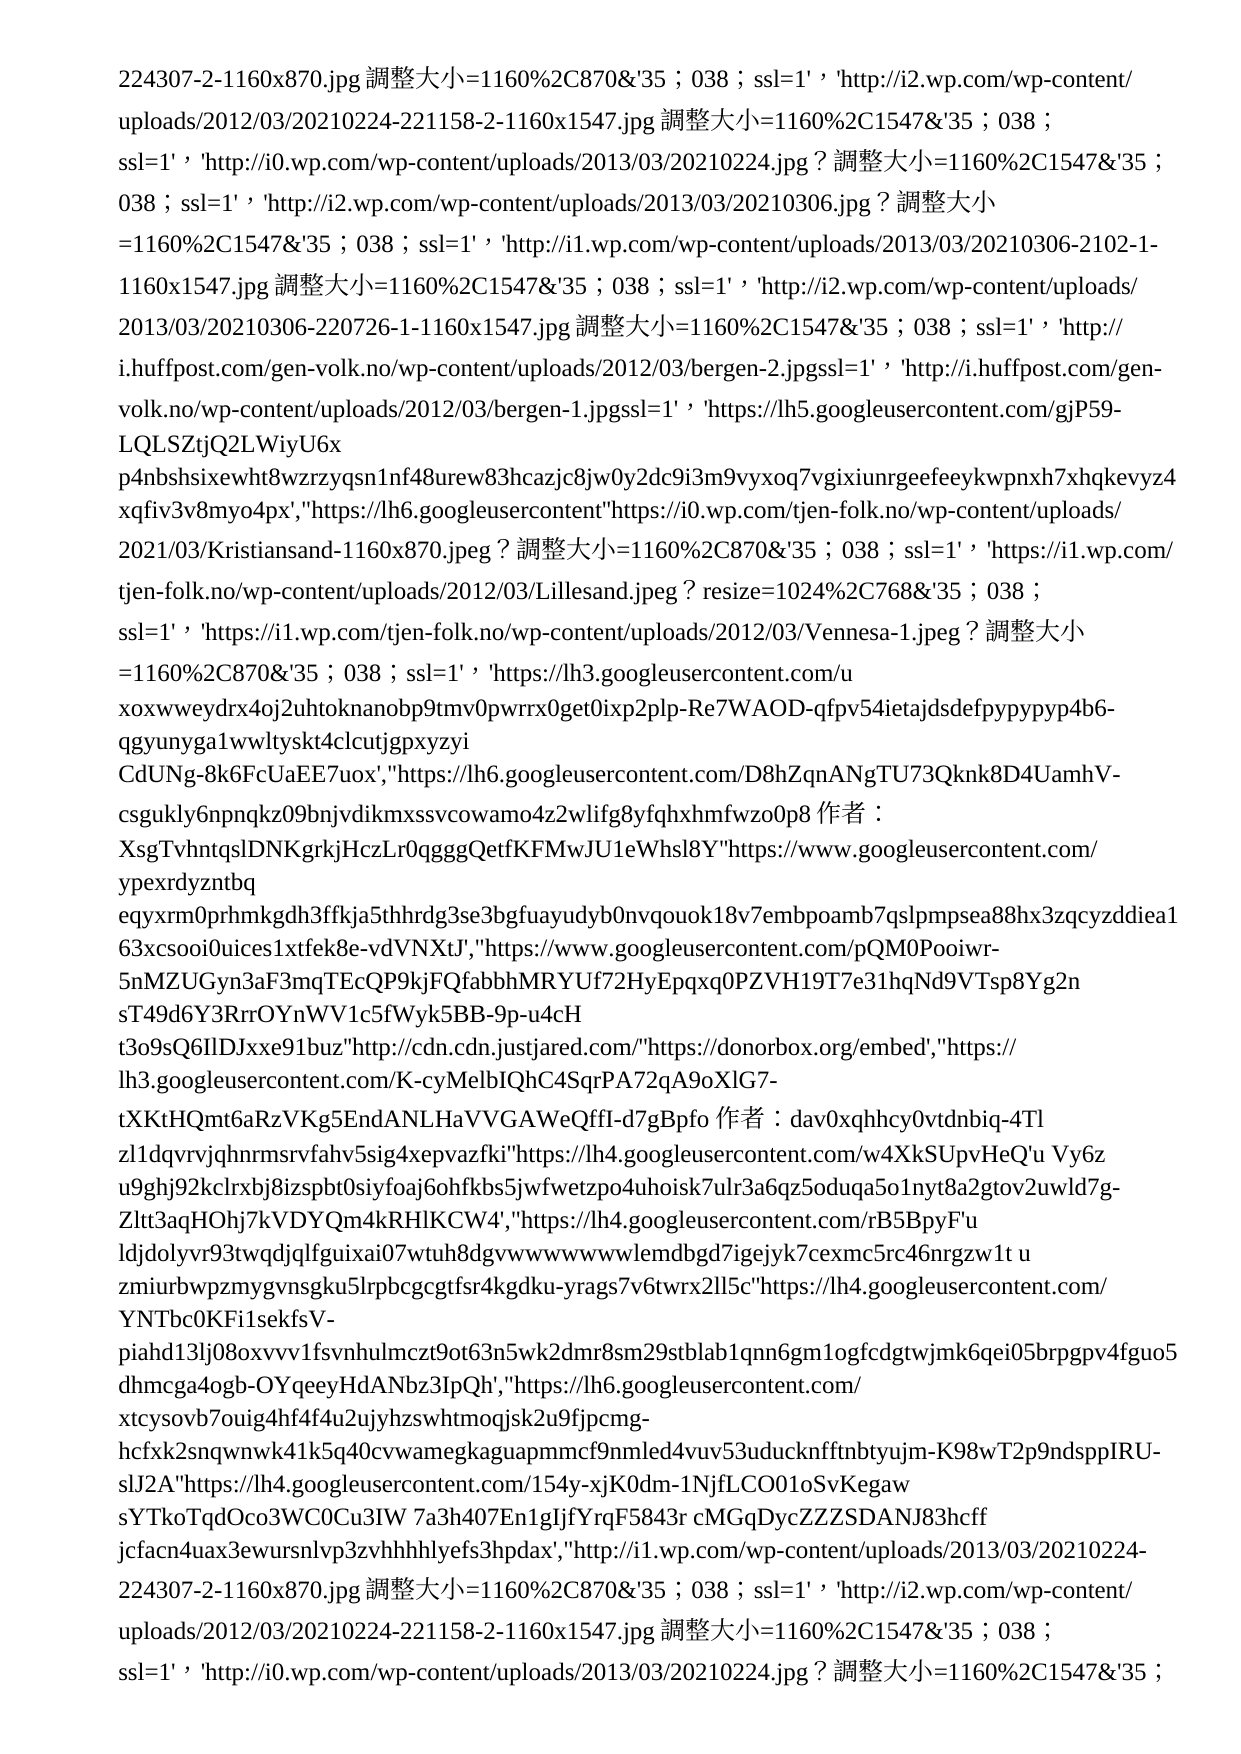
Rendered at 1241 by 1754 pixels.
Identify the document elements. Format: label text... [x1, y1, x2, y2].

text 2021-03-07T20:53:07+00:00 2021-03-08T07:44:07+00:00 TFM公司 ['https://i0.wp.com/tjen-folk.no/wp-content/uploads/2012/03/Vennesa.jpeg？擬合=1160%2C870&ssl=1'，'https://lh3.googleusercontent.com/K-cyMelbIQhC4SqrPA72qA9oXlG7-tXKtHQmt6aRzVKg5EndANLHaVVGAWeQffI-d7gBpfo作者：dav0xqhhcy0vtdnbiq-4Tl zl1dqvrvjqhnrmsrvfahv5sig4xepvazfki',"https://lh4.googleusercontent.com/w4XkSUpvHeQ'u Vy6z u9ghj92kclrxbj8izspbt0siyfoaj6ohfkbs5jwfwetzpo4uhoisk7ulr3a6qz5oduqa5o1nyt8a2gtov2uwld7g-Zltt3aqHOhj7kVDYQm4kRHlKCW4''https://lh4.googleusercontent.com/rB5BpyF'u ldjdolyvr93twqdjqlfguixai07wtuh8dgvwwwwwwwlemdbgd7igejyk7cexmc5rc46nrgzw1t u zmiurbwpzmygvnsgku5lrpbcgcgtfsr4kgdku-yrags7v6twrx2ll5c',"https://lh4.googleusercontent.com/YNTbc0KFi1sekfsV-piahd13lj08oxvvv1fsvnhulmczt9ot63n5wk2dmr8sm29stblab1qnn6gm1ogfcdgtwjmk6qei05brpgpv4fguo5dhmcga4ogb-OYqeeyHdANbz3IpQh''https://lh6.googleusercontent.com/xtcysovb7ouig4hf4f4u2ujyhzswhtmoqjsk2u9fjpcmg-hcfxk2snqwnwk41k5q40cvwamegkaguapmmcf9nmled4vuv53uducknfftnbtyujm-K98wT2p9ndsppIRU-slJ2A',"https://lh4.googleusercontent.com/154y-xjK0dm-1NjfLCO01oSvKegaw sYTkoTqdOco3WC0Cu3IW 7a3h407En1gIjfYrqF5843r cMGqDycZZZSDANJ83hcff jcfacn4uax3ewursnlvp3zvhhhhlyefs3hpdax''http://i1.wp.com/wp-content/uploads/2013/03/20210224-224307-2-1160x870.jpg調整大小=1160%2C870&'35；038；ssl=1'，'http://i2.wp.com/wp-content/uploads/2012/03/20210224-221158-2-1160x1547.jpg調整大小=1160%2C1547&'35；038；ssl=1'，'http://i0.wp.com/wp-content/uploads/2013/03/20210224.jpg？調整大小=1160%2C1547&'35；038；ssl=1'，'http://i2.wp.com/wp-content/uploads/2013/03/20210306.jpg？調整大小=1160%2C1547&'35；038；ssl=1'，'http://i1.wp.com/wp-content/uploads/2013/03/20210306-2102-1-1160x1547.jpg調整大小=1160%2C1547&'35；038；ssl=1'，'http://i2.wp.com/wp-content/uploads/2013/03/20210306-220726-1-1160x1547.jpg調整大小=1160%2C1547&'35；038；ssl=1'，'http://i.huffpost.com/gen-volk.no/wp-content/uploads/2012/03/bergen-2.jpgssl=1'，'http://i.huffpost.com/gen-volk.no/wp-content/uploads/2012/03/bergen-1.jpgssl=1'，'https://lh5.googleusercontent.com/gjP59-LQLSZtjQ2LWiyU6x p4nbshsixewht8wzrzyqsn1nf48urew83hcazjc8jw0y2dc9i3m9vyxoq7vgixiunrgeefeeykwpnxh7xhqkevyz4xqfiv3v8myo4px',"https://lh6.googleusercontent''https://i0.wp.com/tjen-folk.no/wp-content/uploads/2021/03/Kristiansand-1160x870.jpeg？調整大小=1160%2C870&'35；038；ssl=1'，'https://i1.wp.com/tjen-folk.no/wp-content/uploads/2012/03/Lillesand.jpeg？resize=1024%2C768&'35；038；ssl=1'，'https://i1.wp.com/tjen-folk.no/wp-content/uploads/2012/03/Vennesa-1.jpeg？調整大小=1160%2C870&'35；038；ssl=1'，'https://lh3.googleusercontent.com/u xoxwweydrx4oj2uhtoknanobp9tmv0pwrrx0get0ixp2plp-Re7WAOD-qfpv54ietajdsdefpypypyp4b6-qgyunyga1wwltyskt4clcutjgpxyzyi CdUNg-8k6FcUaEE7uox',"https://lh6.googleusercontent.com/D8hZqnANgTU73Qknk8D4UamhV-csgukly6npnqkz09bnjvdikmxssvcowamo4z2wlifg8yfqhxhmfwzo0p8作者：XsgTvhntqslDNKgrkjHczLr0qgggQetfKFMwJU1eWhsl8Y''https://www.googleusercontent.com/ypexrdyzntbq eqyxrm0prhmkgdh3ffkja5thhrdg3se3bgfuayudyb0nvqouok18v7embpoamb7qslpmpsea88hx3zqcyzddiea163xcsooi0uices1xtfek8e-vdVNXtJ',"https://www.googleusercontent.com/pQM0Pooiwr-5nMZUGyn3aF3mqTEcQP9kjFQfabbhMRYUf72HyEpqxq0PZVH19T7e31hqNd9VTsp8Yg2n sT49d6Y3RrrOYnWV1c5fWyk5BB-9p-u4cH t3o9sQ6IlDJxxe91buz''http://cdn.cdn.justjared.com/''https://donorbox.org/embed',"https://lh3.googleusercontent.com/K-cyMelbIQhC4SqrPA72qA9oXlG7-tXKtHQmt6aRzVKg5EndANLHaVVGAWeQffI-d7gBpfo作者：dav0xqhhcy0vtdnbiq-4Tl zl1dqvrvjqhnrmsrvfahv5sig4xepvazfki''https://lh4.googleusercontent.com/w4XkSUpvHeQ'u Vy6z u9ghj92kclrxbj8izspbt0siyfoaj6ohfkbs5jwfwetzpo4uhoisk7ulr3a6qz5oduqa5o1nyt8a2gtov2uwld7g-Zltt3aqHOhj7kVDYQm4kRHlKCW4',"https://lh4.googleusercontent.com/rB5BpyF'u ldjdolyvr93twqdjqlfguixai07wtuh8dgvwwwwwwwlemdbgd7igejyk7cexmc5rc46nrgzw1t u zmiurbwpzmygvnsgku5lrpbcgcgtfsr4kgdku-yrags7v6twrx2ll5c''https://lh4.googleusercontent.com/YNTbc0KFi1sekfsV-piahd13lj08oxvvv1fsvnhulmczt9ot63n5wk2dmr8sm29stblab1qnn6gm1ogfcdgtwjmk6qei05brpgpv4fguo5dhmcga4ogb-OYqeeyHdANbz3IpQh',"https://lh6.googleusercontent.com/xtcysovb7ouig4hf4f4u2ujyhzswhtmoqjsk2u9fjpcmg-hcfxk2snqwnwk41k5q40cvwamegkaguapmmcf9nmled4vuv53uducknfftnbtyujm-K98wT2p9ndsppIRU-slJ2A''https://lh4.googleusercontent.com/154y-xjK0dm-1NjfLCO01oSvKegaw sYTkoTqdOco3WC0Cu3IW 7a3h407En1gIjfYrqF5843r cMGqDycZZZSDANJ83hcff jcfacn4uax3ewursnlvp3zvhhhhlyefs3hpdax',"http://i1.wp.com/wp-content/uploads/2013/03/20210224-224307-2-1160x870.jpg調整大小=1160%2C870&'35；038；ssl=1'，'http://i2.wp.com/wp-content/uploads/2012/03/20210224-221158-2-1160x1547.jpg調整大小=1160%2C1547&'35；038；ssl=1'，'http://i0.wp.com/wp-content/uploads/2013/03/20210224.jpg？調整大小=1160%2C1547&'35；038；ssl=1'，'http://i2.wp.com/wp-content/uploads/2013/03/20210306.jpg？調整大小=1160%2C1547&'35；038；ssl=1'，'http://i1.wp.com/wp-content/uploads/2013/03/20210306-2102-1-1160x1547.jpg調整大小=1160%2C1547&'35；038；ssl=1'，'http://i2.wp.com/wp-content/uploads/2013/03/20210306-220726-1-1160x1547.jpg調整大小=1160%2C1547&'35；038；ssl=1'，'http://i.huffpost.com/gen-volk.no/wp-content/uploads/2012/03/bergen-2.jpgssl=1'，'http://i.huffpost.com/gen-volk.no/wp-content/uploads/2012/03/bergen-1.jpgssl=1'，'https://lh5.googleusercontent.com/gjP59-LQLSZtjQ2LWiyU6x p4nbshsixewht8wzrzyqsn1nf48urew83hcazjc8jw0y2dc9i3m9vyxoq7vgixiunrgeefeeykwpnxh7xhqkevyz4xqfiv3v8myo4px',"https://lh6.googleusercontent''https://i0.wp.com/tjen-folk.no/wp-content/uploads/2021/03/Kristiansand-1160x870.jpeg？調整大小=1160%2C870&'35；038；ssl=1'，'https://i1.wp.com/tjen-folk.no/wp-content/uploads/2012/03/Lillesand.jpeg？resize=1024%2C768&'35；038；ssl=1'，'https://i1.wp.com/tjen-folk.no/wp-content/uploads/2012/03/Vennesa-1.jpeg？調整大小=1160%2C870&'35；038；ssl=1'，'https://lh3.googleusercontent.com/u xoxwweydrx4oj2uhtoknanobp9tmv0pwrrx0get0ixp2plp-Re7WAOD-qfpv54ietajdsdefpypypyp4b6-qgyunyga1wwltyskt4clcutjgpxyzyi CdUNg-8k6FcUaEE7uox',"https://lh6.googleusercontent.com/D8hZqnANgTU73Qknk8D4UamhV-csgukly6npnqkz09bnjvdikmxssvcowamo4z2wlifg8yfqhxhmfwzo0p8作者：XsgTvhntqslDNKgrkjHczLr0qgggQetfKFMwJU1eWhsl8Y''https://www.googleusercontent.com/ypexrdyzntbq eqyxrm0prhmkgdh3ffkja5thhrdg3se3bgfuayudyb0nvqouok18v7embpoamb7qslpmpsea88hx3zqcyzddiea163xcsooi0uices1xtfek8e-vdVNXtJ',"https://www.googleusercontent.com/pQM0Pooiwr-5nMZUGyn3aF3mqTEcQP9kjFQfabbhMRYUf72HyEpqxq0PZVH19T7e31hqNd9VTsp8Yg2n sT49d6Y3RrrOYnWV1c5fWyk5BB-9p-u4cH t3o9sQ6IlDJxxe91buz') [“內部”] 從為人民媒體服務的貢獻交換。 人民媒體收到多個城市關於本次uka活動的報道。每個人都和8有主人關係。為無產階級女權主義進行遊行和鬥爭。特隆赫姆：Veggavis和石墨離子 3月8日那天，特隆赫姆的街道上擺滿了蔬菜和標語。 蔬菜描繪了共產主義女性領導人，以及他們的生活和對運動的貢獻文字。這些尿布掛在市政廳裡，在特隆赫姆中央車站以東有無數工人的街區裡。 畫在人行道上的戰鬥，是在同一個地區作為最後二十個蔬菜和它寫著“無產階級女權主義！“無產階級女權主義為了共產主義！“粉碎女人的壓迫！".所有的標語都塗上了紅漆，旁邊是錘子和鋸末。字串：Veggaviser坐起來服務 斯塔萬格Tjensvoll區的活動人士為女共產主義者如camera Norah、江青、Edith Lagos、Avanti、Alexandra Kollontai、Dagmar Eilerth和Rosa Luxemburg準備了蔬菜。在演奏會上。 咒語：在幾個地區種植的蔬菜 斯塔萬格的希爾列夫瓦、貝克法雷特和薩克斯馬爾卡郊區的活動人士為女共產主義者掛上了蔬菜，比如相機諾拉、江青、伊迪絲拉各斯、阿凡蒂、亞歷山德拉科隆泰、達格瑪艾勒思和羅莎盧森堡。在演奏會上。 山脈：旗幟和蔬菜軸子 活動人士8日在卑爾根為女性共產主義領導人張貼了今年的海報。三月。 它還在米爾獎上輕輕豎起了一面旗幟。 克里斯蒂安桑：女共產主義者的蔬菜 基督教世紀和Eg區都有女共產主義者的海報。 小沙：女共產主義者的蔬菜 利勒桑德的活動人士已經為8日張貼了海報。三月。 維尼薩：石墨硫雄 無產階級女權主義為共產主義而戰！“你的麥芽在維尼薩的小路上。 奧斯陸：8人的海報。三月 海報8日在奧斯陸張貼。三月 親愛的萊斯！ 為人民媒體服務是你支援的趨勢。當然，我們沒有得到新聞界的支援，也沒有從富有的資本家那裡得到任何幫助，比如種族主義的“另類媒體”。我們所有的支援都來自春季講座和革命運動。我們對此深表感謝。我們在外面活不下去了，你可以用你的意思來支援我們。 ['8.三月，'激進主義'，'婦女陣營'，'無產階級女權主義'） [118, 59, 1181, 1688]
